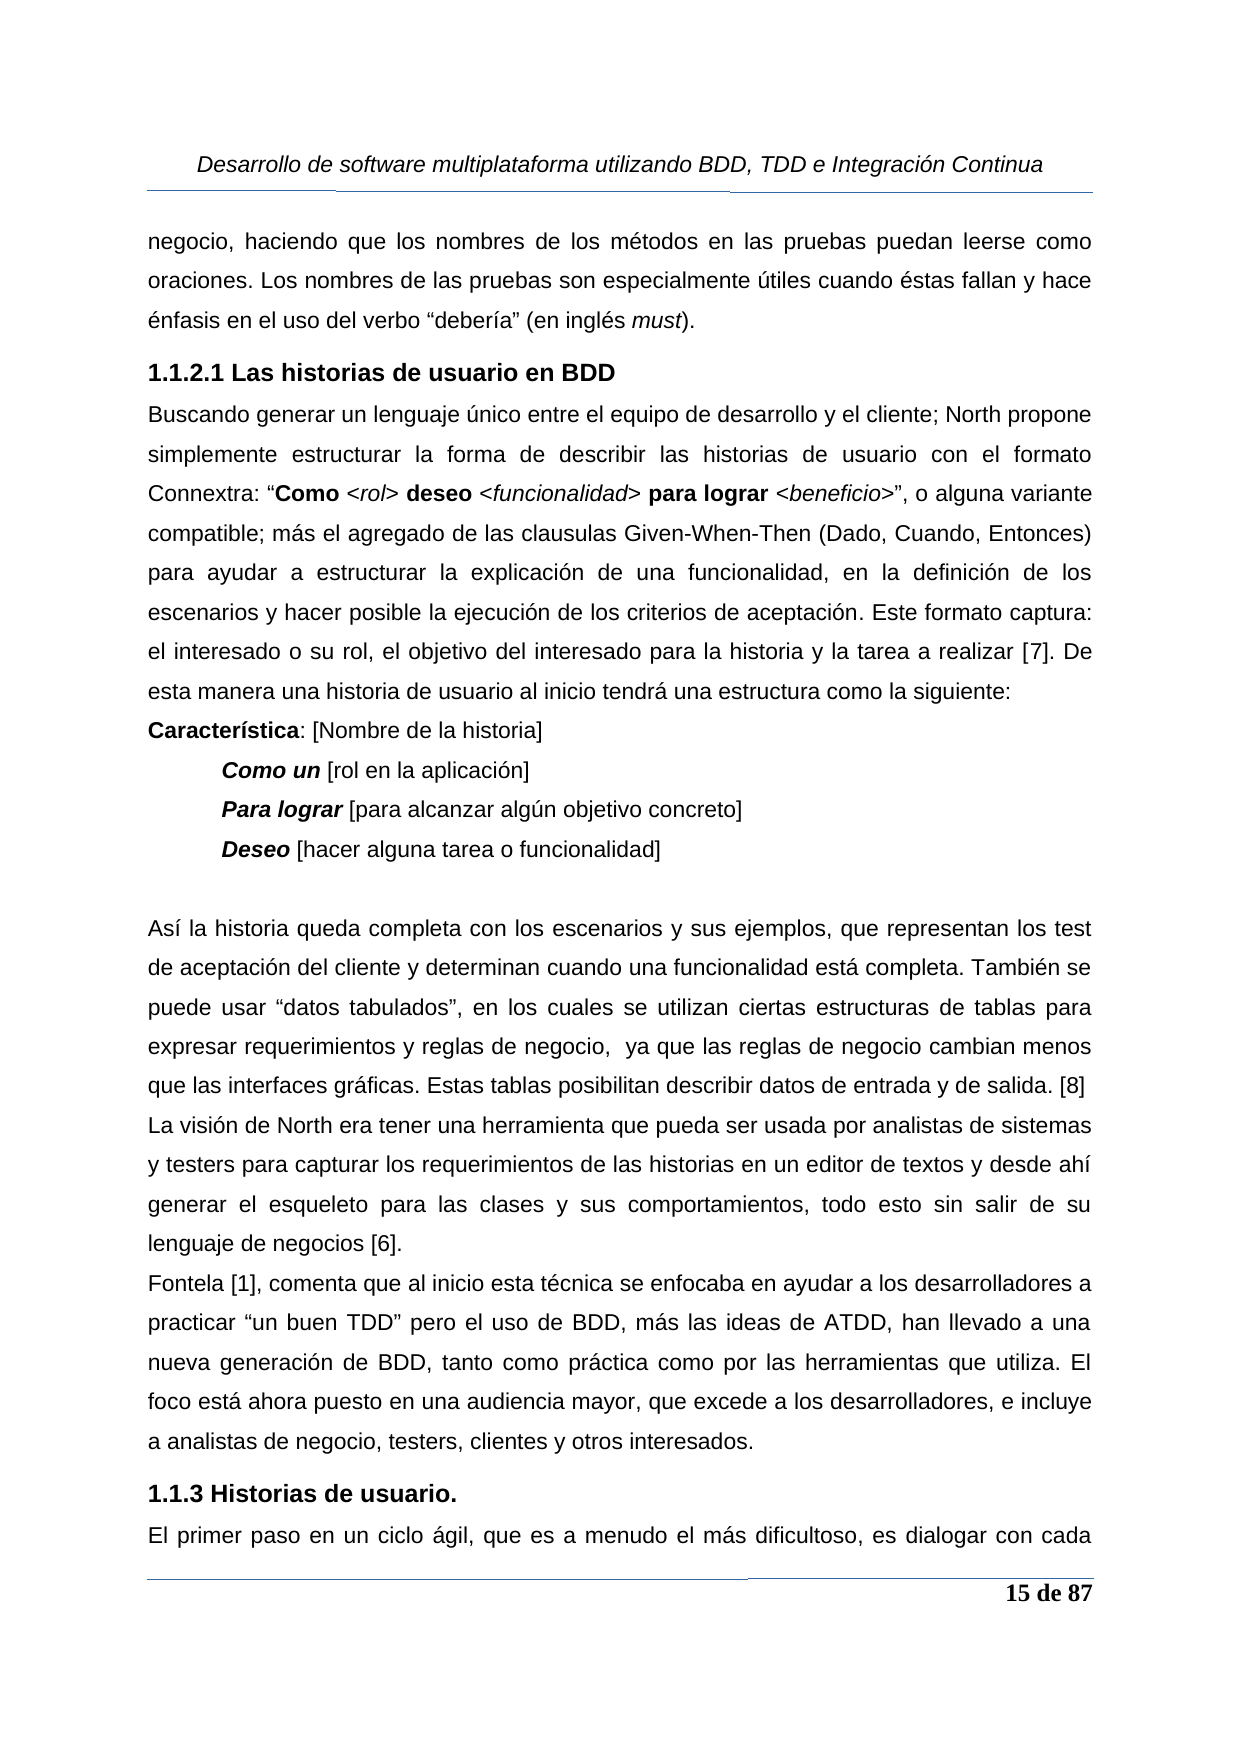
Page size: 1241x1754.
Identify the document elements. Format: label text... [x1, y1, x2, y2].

text Como un [rol en la aplicación] [148, 757, 1093, 783]
list El primer paso en un ciclo ágil, que es a menudo el más dificultoso, es dialogar con cada [148, 1522, 1093, 1548]
text Así la historia queda completa con los escenarios y sus ejemplos, que representan los test de aceptación del cliente y determinan cuando una funcionalidad está completa. También se puede usar “datos tabulados”, en los cuales se utilizan ciertas estructuras de tablas para expresar requerimientos y reglas de negocio, ya que las reglas de negocio cambian menos que las interfaces gráficas. Estas tablas posibilitan describir datos de entrada y de salida. [8] [148, 914, 1093, 1099]
text 1.1.2.1 Las historias de usuario en BDD [148, 358, 1093, 387]
text Para lograr [para alcanzar algún objetivo concreto] [148, 796, 1093, 822]
text Buscando generar un lenguaje único entre el equipo de desarrollo y el cliente; North propone simplemente estructurar la forma de describir las historias de usuario con el formato Connextra: “Como <rol> deseo <funcionalidad> para lograr <beneficio>”, o alguna variante compatible; más el agregado de las clausulas Given-When-Then (Dado, Cuando, Entonces) para ayudar a estructurar la explicación de una funcionalidad, en la definición de los escenarios y hacer posible la ejecución de los criterios de aceptación. Este formato captura: el interesado o su rol, el objetivo del interesado para la historia y la tarea a realizar [7]. De esta manera una historia de usuario al inicio tendrá una estructura como la siguiente: [148, 401, 1093, 704]
list 1.1.3 Historias de usuario. [148, 1479, 1093, 1508]
text Fontela [1], comenta que al inicio esta técnica se enfocaba en ayudar a los desarrolladores a practicar “un buen TDD” pero el uso de BDD, más las ideas de ATDD, han llevado a una nueva generación de BDD, tanto como práctica como por las herramientas que utiliza. El foco está ahora puesto en una audiencia mayor, que excede a los desarrolladores, e incluye a analistas de negocio, testers, clientes y otros interesados. [148, 1270, 1093, 1454]
text Característica: [Nombre de la historia] [148, 717, 1093, 743]
text negocio, haciendo que los nombres de los métodos en las pruebas puedan leerse como oraciones. Los nombres de las pruebas son especialmente útiles cuando éstas fallan y hace énfasis en el uso del verbo “debería” (en inglés must). [148, 228, 1093, 333]
text La visión de North era tener una herramienta que pueda ser usada por analistas de sistemas y testers para capturar los requerimientos de las historias en un editor de textos y desde ahí generar el esqueleto para las clases y sus comportamientos, todo esto sin salir de su lenguaje de negocios [6]. [148, 1112, 1093, 1257]
text Deseo [hacer alguna tarea o funcionalidad] [148, 836, 1093, 862]
